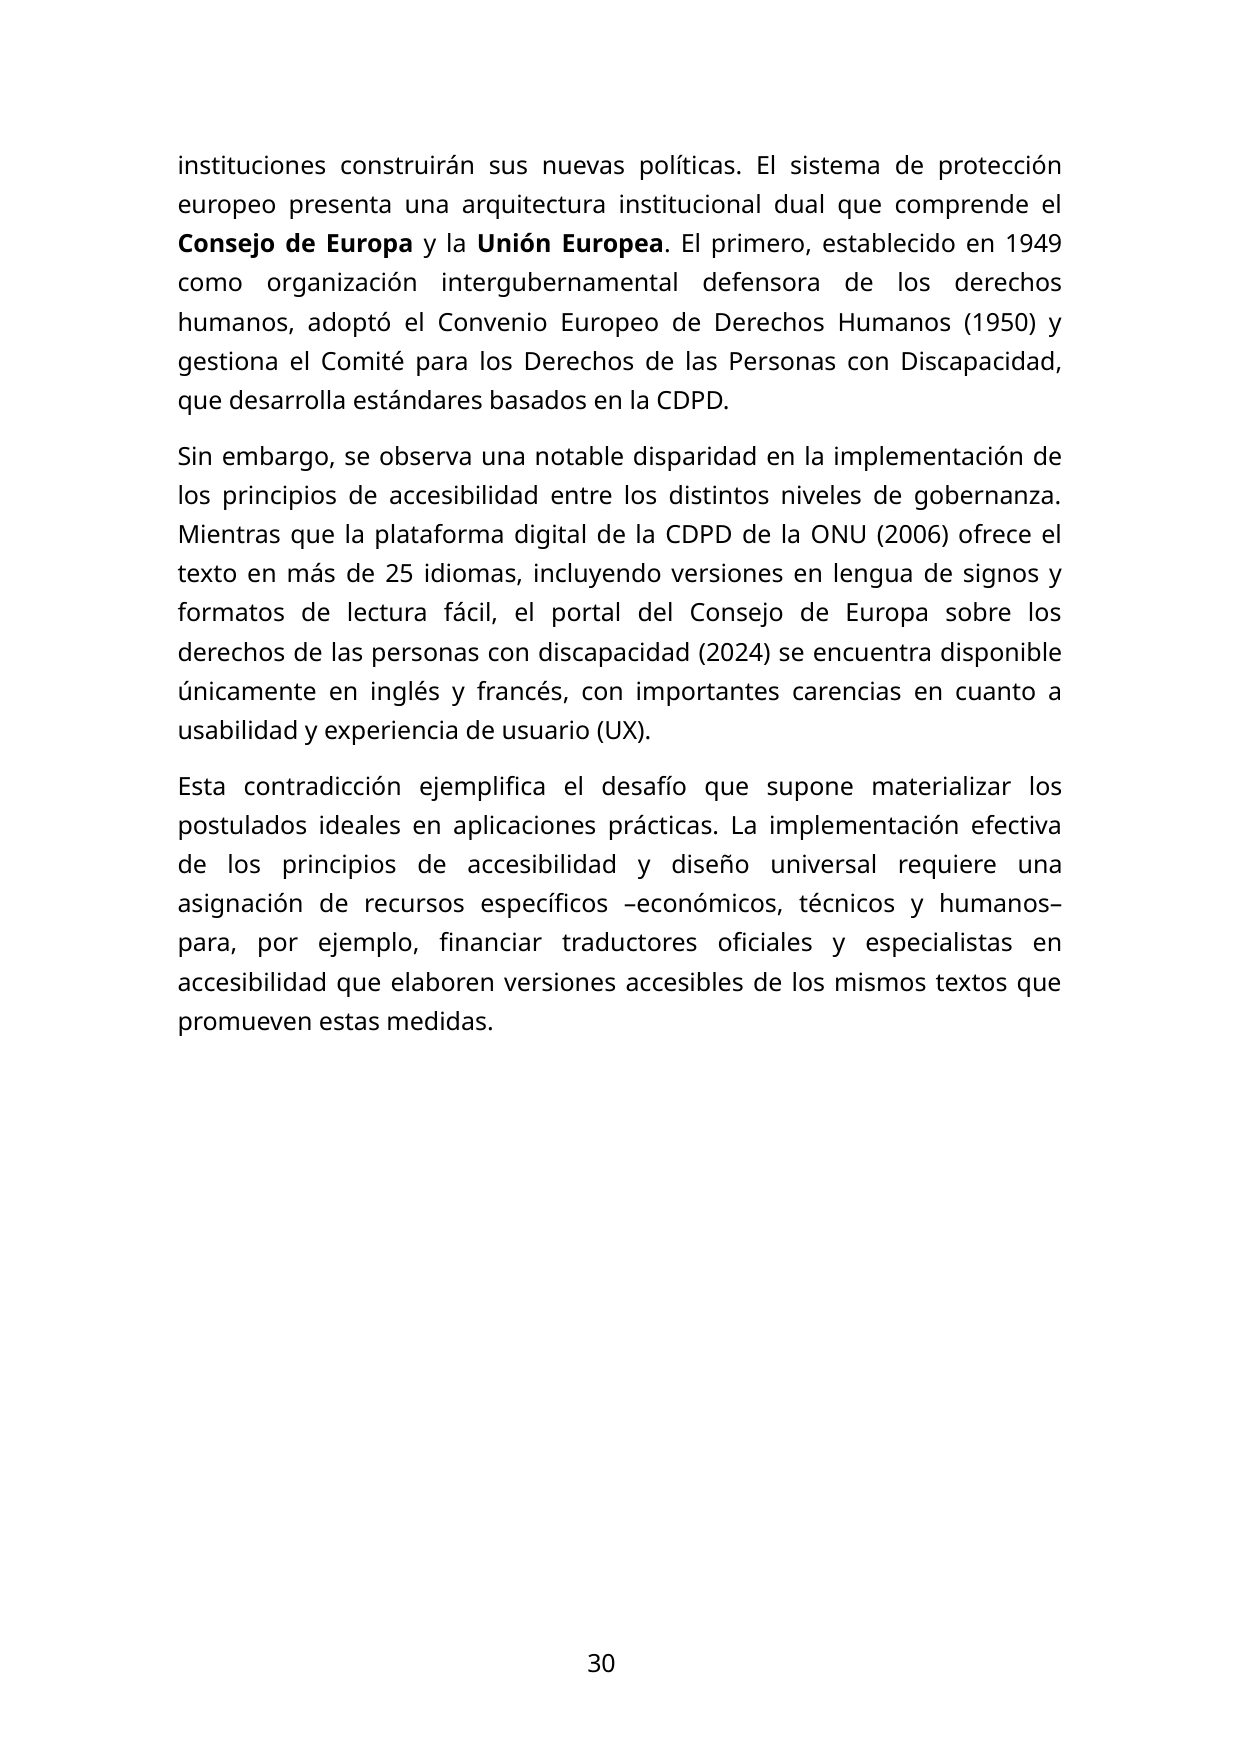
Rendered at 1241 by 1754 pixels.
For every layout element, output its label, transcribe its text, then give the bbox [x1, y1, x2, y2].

table_header [224, 1059, 1016, 1595]
text Esta contradicción ejemplifica el desafío que supone materializar los postulados ideales en aplicaciones prácticas. La implementación efectiva de los principios de accesibilidad y diseño universal requiere una asignación de recursos específicos –económicos, técnicos y humanos– para, por ejemplo, financiar traductores oficiales y especialistas en accesibilidad que elaboren versiones accesibles de los mismos textos que promueven estas medidas. [177, 768, 1063, 1037]
text instituciones construirán sus nuevas políticas. El sistema de protección europeo presenta una arquitectura institucional dual que comprende el Consejo de Europa y la Unión Europea. El primero, establecido en 1949 como organización intergubernamental defensora de los derechos humanos, adoptó el Convenio Europeo de Derechos Humanos (1950) y gestiona el Comité para los Derechos de las Personas con Discapacidad, que desarrolla estándares basados en la CDPD. [177, 148, 1063, 417]
text Sin embargo, se observa una notable disparidad en la implementación de los principios de accesibilidad entre los distintos niveles de gobernanza. Mientras que la plataforma digital de la CDPD de la ONU (2006) ofrece el texto en más de 25 idiomas, incluyendo versiones en lengua de signos y formatos de lectura fácil, el portal del Consejo de Europa sobre los derechos de las personas con discapacidad (2024) se encuentra disponible únicamente en inglés y francés, con importantes carencias en cuanto a usabilidad y experiencia de usuario (UX). [177, 438, 1063, 747]
